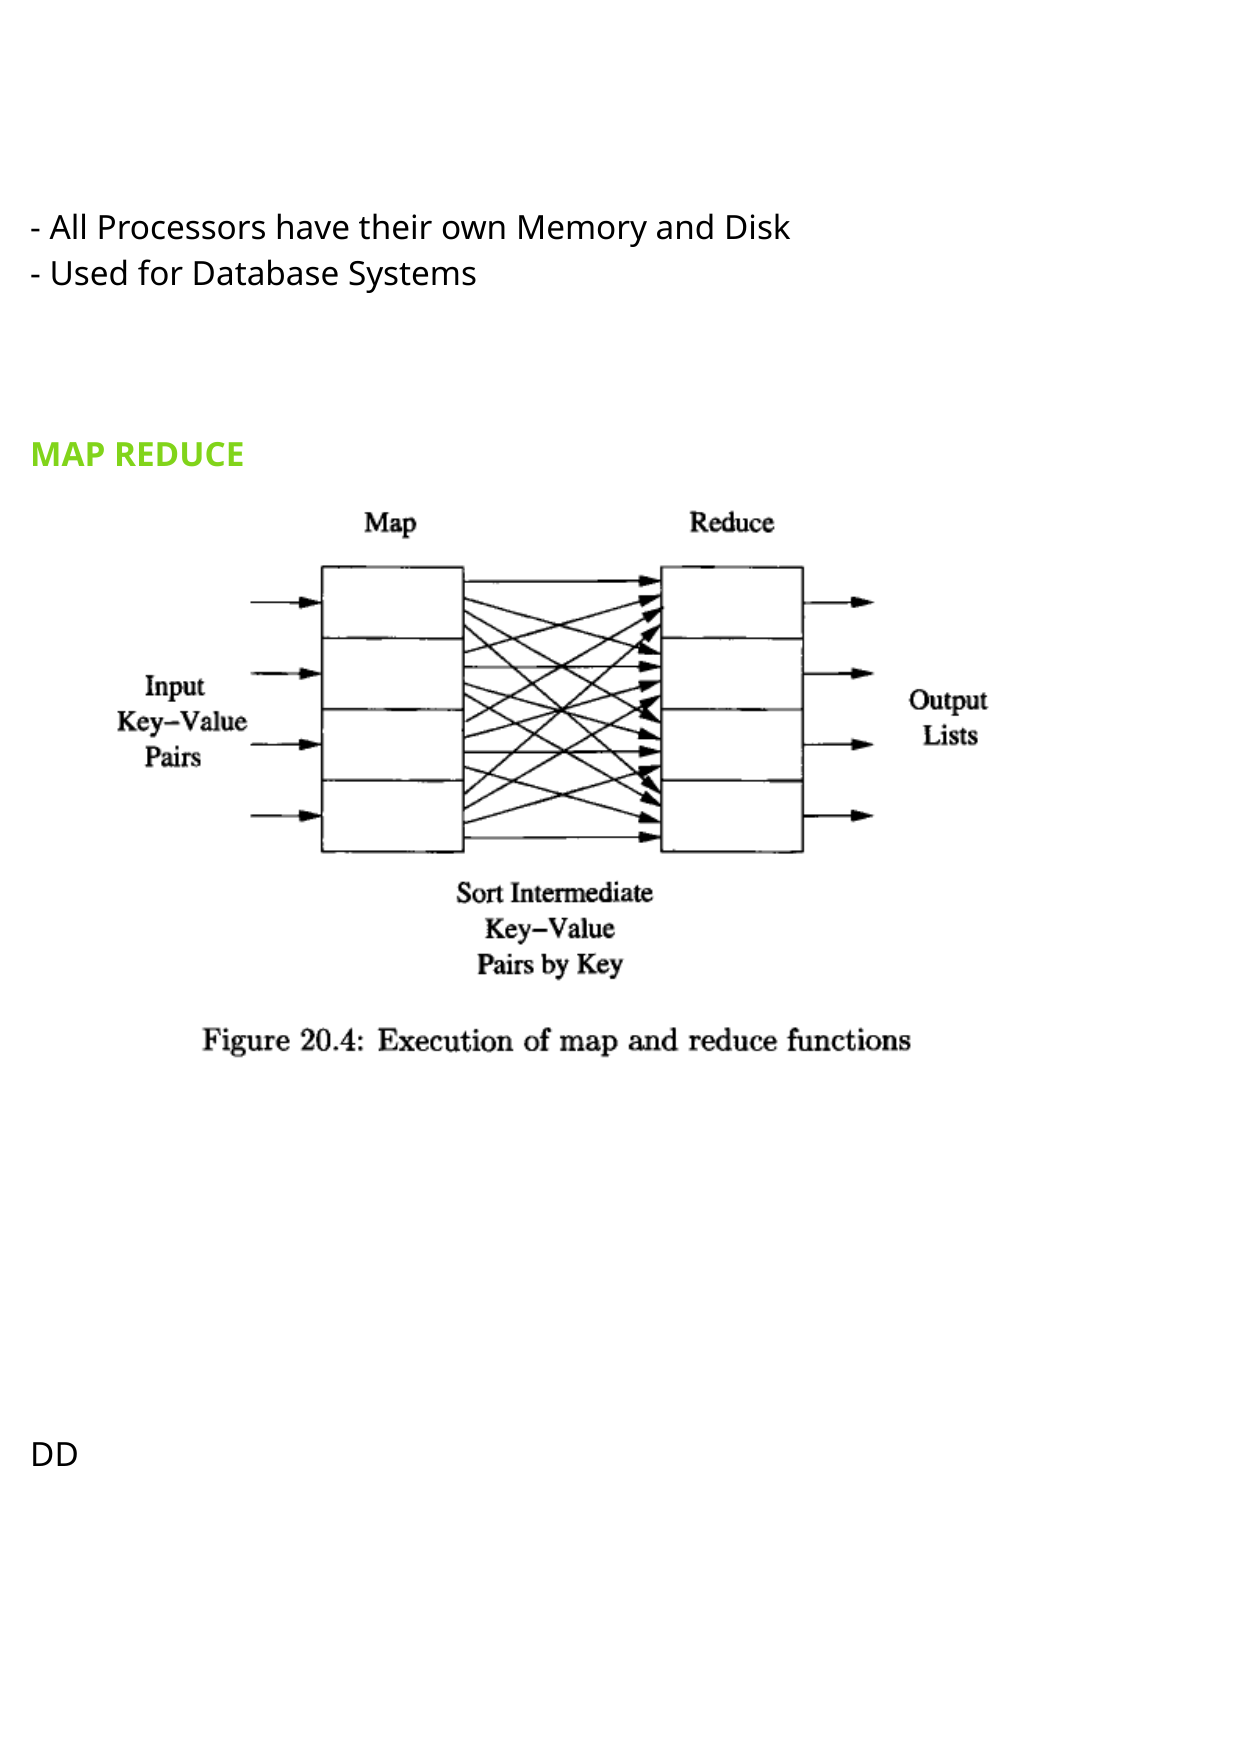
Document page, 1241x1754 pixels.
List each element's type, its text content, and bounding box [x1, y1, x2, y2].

subtitle MAP REDUCE [30, 431, 1211, 477]
picture [35, 489, 1092, 1070]
subtitle - Used for Database Systems [30, 249, 1211, 295]
subtitle - All Processors have their own Memory and Disk [30, 204, 1211, 249]
subtitle DD [30, 1430, 1211, 1476]
